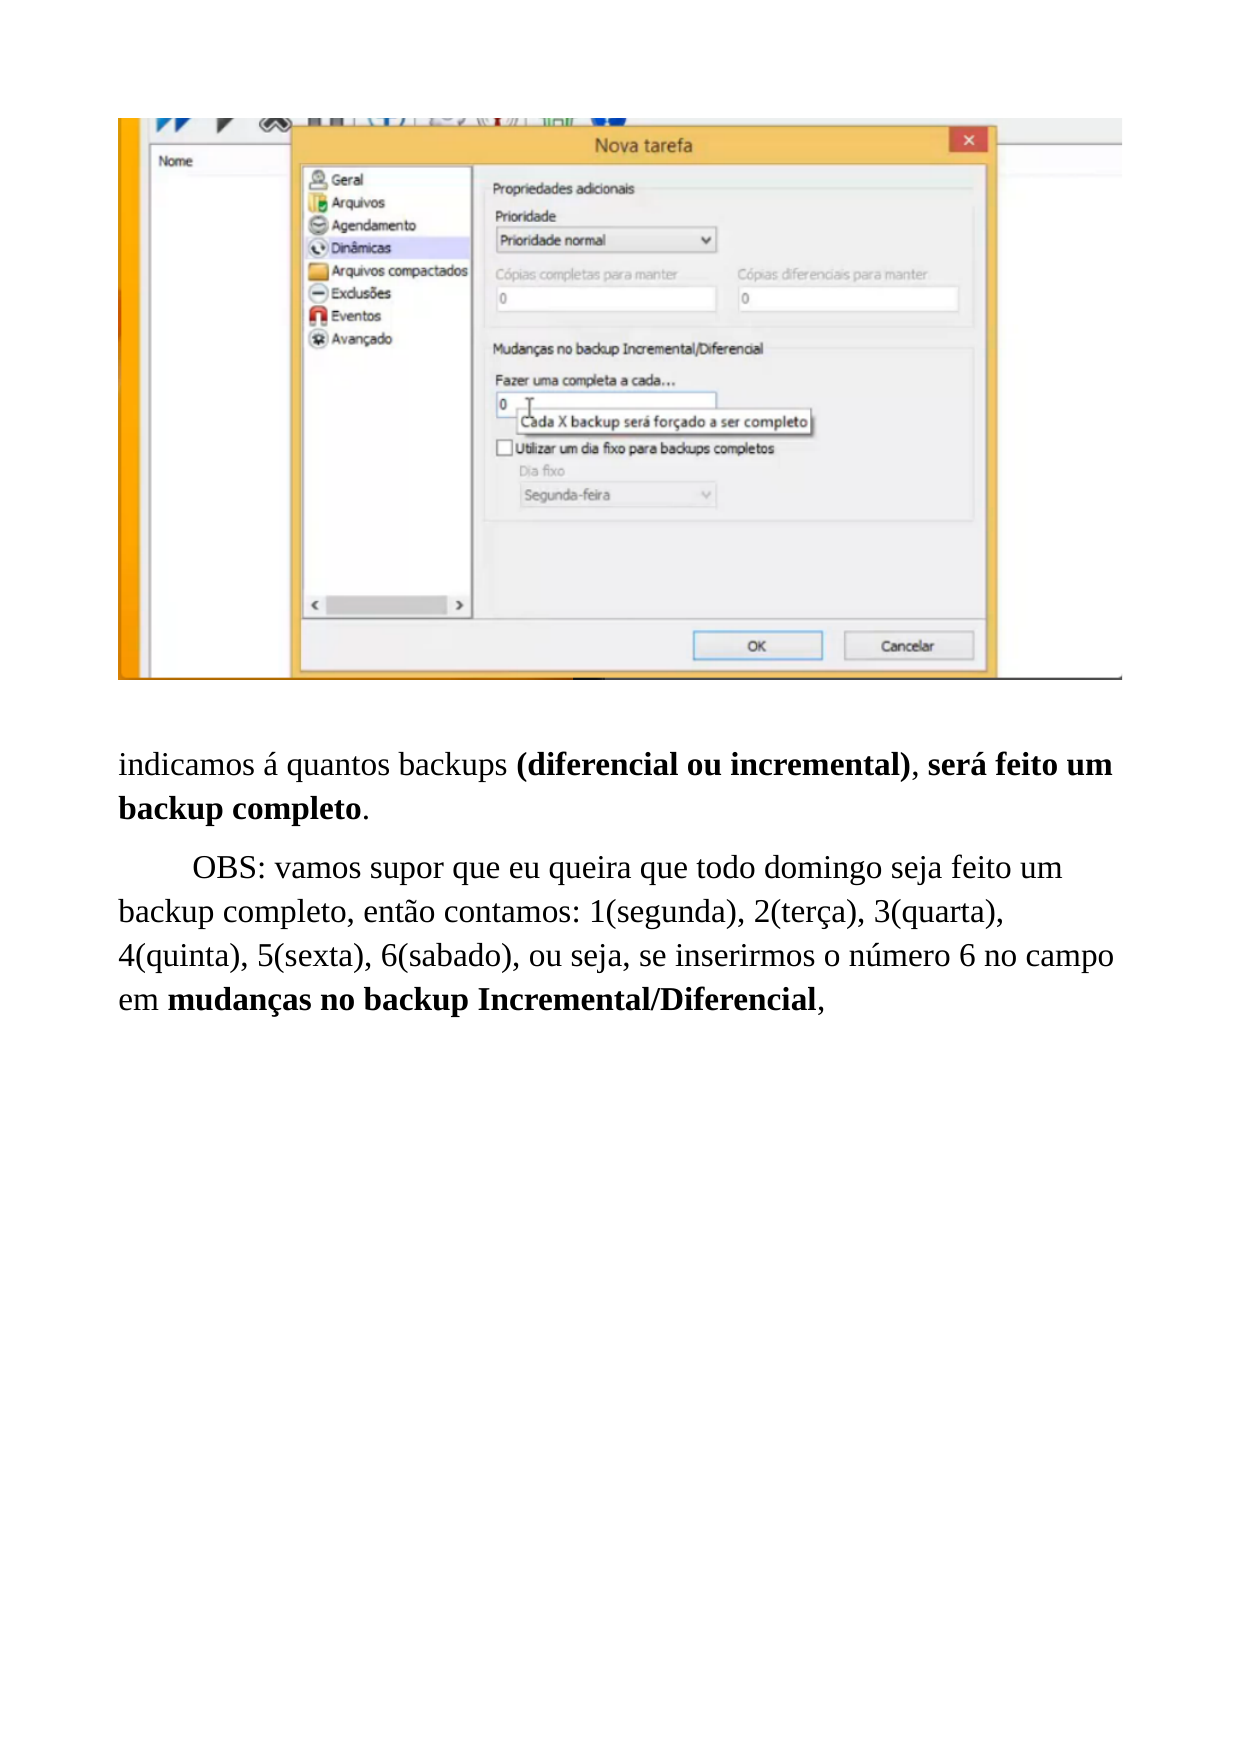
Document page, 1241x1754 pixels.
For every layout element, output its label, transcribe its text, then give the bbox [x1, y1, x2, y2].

text OBS: vamos supor que eu queira que todo domingo seja feito um backup completo, então contamos: 1(segunda), 2(terça), 3(quarta), 4(quinta), 5(sexta), 6(sabado), ou seja, se inserirmos o número 6 no campo em mudanças no backup Incremental/Diferencial, [118, 847, 1122, 1017]
picture [118, 118, 1123, 680]
text indicamos á quantos backups (diferencial ou incremental), será feito um backup completo. [118, 744, 1122, 827]
